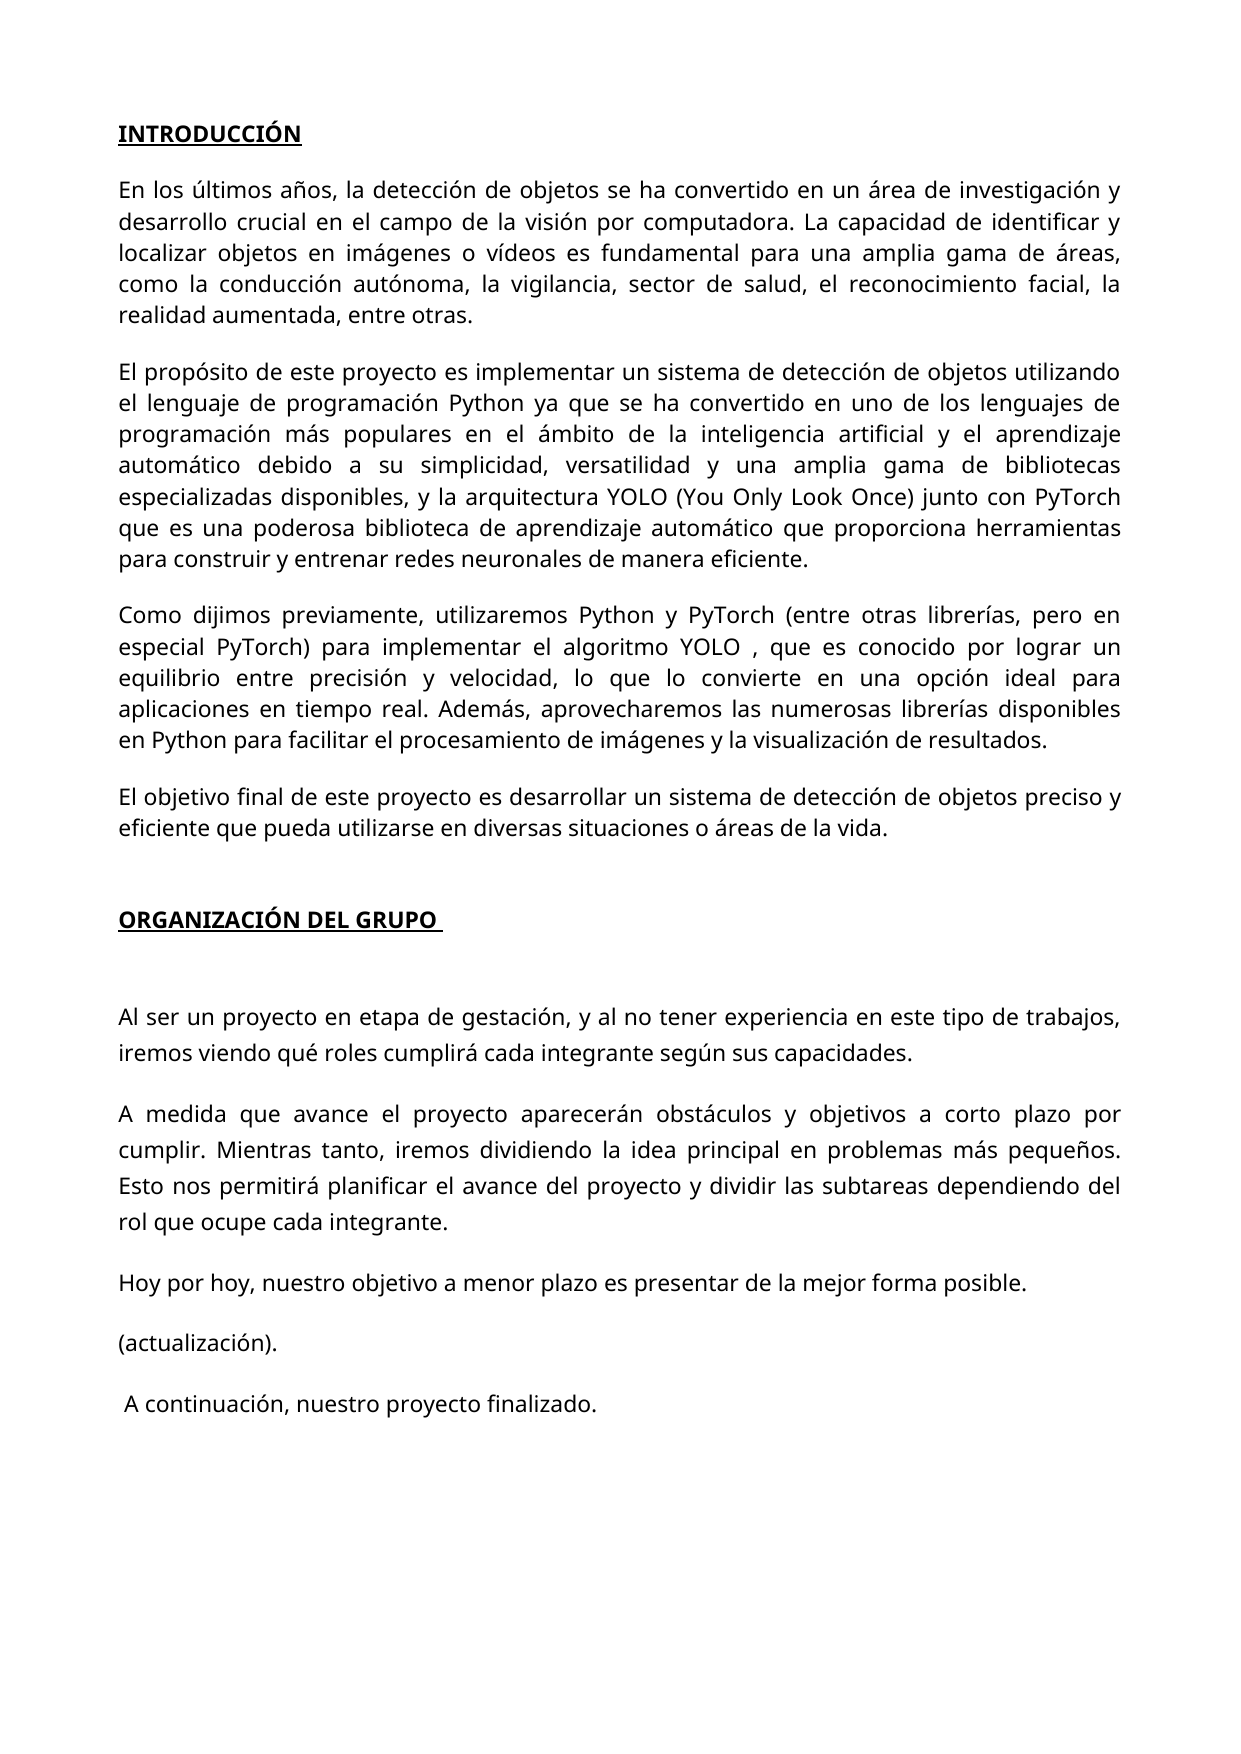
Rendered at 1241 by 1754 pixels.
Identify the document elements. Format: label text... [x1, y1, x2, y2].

text El propósito de este proyecto es implementar un sistema de detección de objetos utilizando el lenguaje de programación Python ya que se ha convertido en uno de los lenguajes de programación más populares en el ámbito de la inteligencia artificial y el aprendizaje automático debido a su simplicidad, versatilidad y una amplia gama de bibliotecas especializadas disponibles, y la arquitectura YOLO (You Only Look Once) junto con PyTorch que es una poderosa biblioteca de aprendizaje automático que proporciona herramientas para construir y entrenar redes neuronales de manera eficiente. [118, 356, 1122, 574]
text INTRODUCCIÓN [118, 118, 1122, 149]
text Como dijimos previamente, utilizaremos Python y PyTorch (entre otras librerías, pero en especial PyTorch) para implementar el algoritmo YOLO , que es conocido por lograr un equilibrio entre precisión y velocidad, lo que lo convierte en una opción ideal para aplicaciones en tiempo real. Además, aprovecharemos las numerosas librerías disponibles en Python para facilitar el procesamiento de imágenes y la visualización de resultados. [118, 599, 1122, 756]
text ORGANIZACIÓN DEL GRUPO [118, 904, 1122, 935]
text A continuación, nuestro proyecto finalizado. [118, 1388, 1122, 1419]
text Al ser un proyecto en etapa de gestación, y al no tener experiencia en este tipo de trabajos, iremos viendo qué roles cumplirá cada integrante según sus capacidades. [118, 1001, 1122, 1068]
text En los últimos años, la detección de objetos se ha convertido en un área de investigación y desarrollo crucial en el campo de la visión por computadora. La capacidad de identificar y localizar objetos en imágenes o vídeos es fundamental para una amplia gama de áreas, como la conducción autónoma, la vigilancia, sector de salud, el reconocimiento facial, la realidad aumentada, entre otras. [118, 174, 1122, 331]
text A medida que avance el proyecto aparecerán obstáculos y objetivos a corto plazo por cumplir. Mientras tanto, iremos dividiendo la idea principal en problemas más pequeños. Esto nos permitirá planificar el avance del proyecto y dividir las subtareas dependiendo del rol que ocupe cada integrante. [118, 1098, 1122, 1237]
text Hoy por hoy, nuestro objetivo a menor plazo es presentar de la mejor forma posible. [118, 1266, 1122, 1298]
text (actualización). [118, 1327, 1122, 1359]
text El objetivo final de este proyecto es desarrollar un sistema de detección de objetos preciso y eficiente que pueda utilizarse en diversas situaciones o áreas de la vida. [118, 781, 1122, 843]
